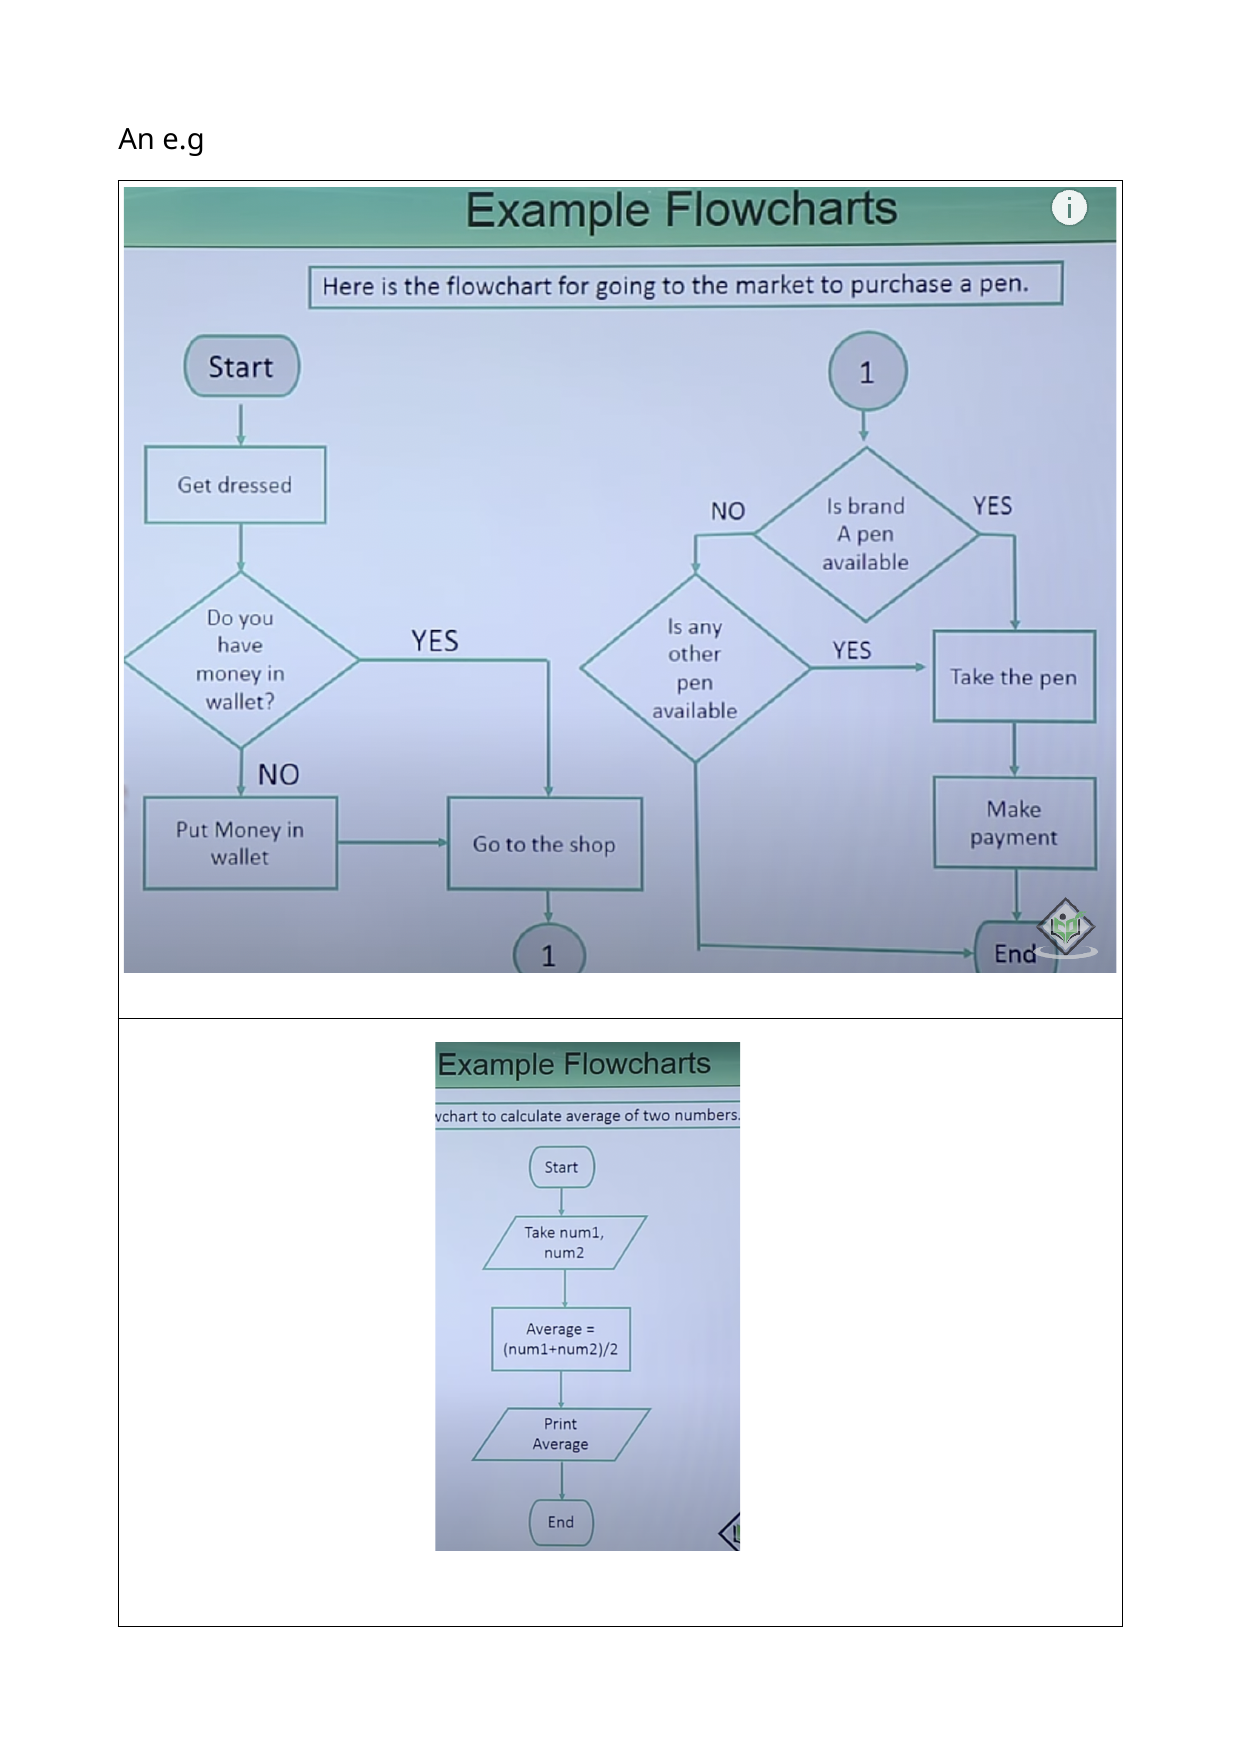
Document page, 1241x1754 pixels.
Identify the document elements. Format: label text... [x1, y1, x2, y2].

table_header [119, 181, 1122, 1018]
text An e.g [118, 118, 1122, 158]
picture [123, 187, 1117, 973]
picture [435, 1042, 740, 1551]
table_cell [119, 1019, 1122, 1626]
